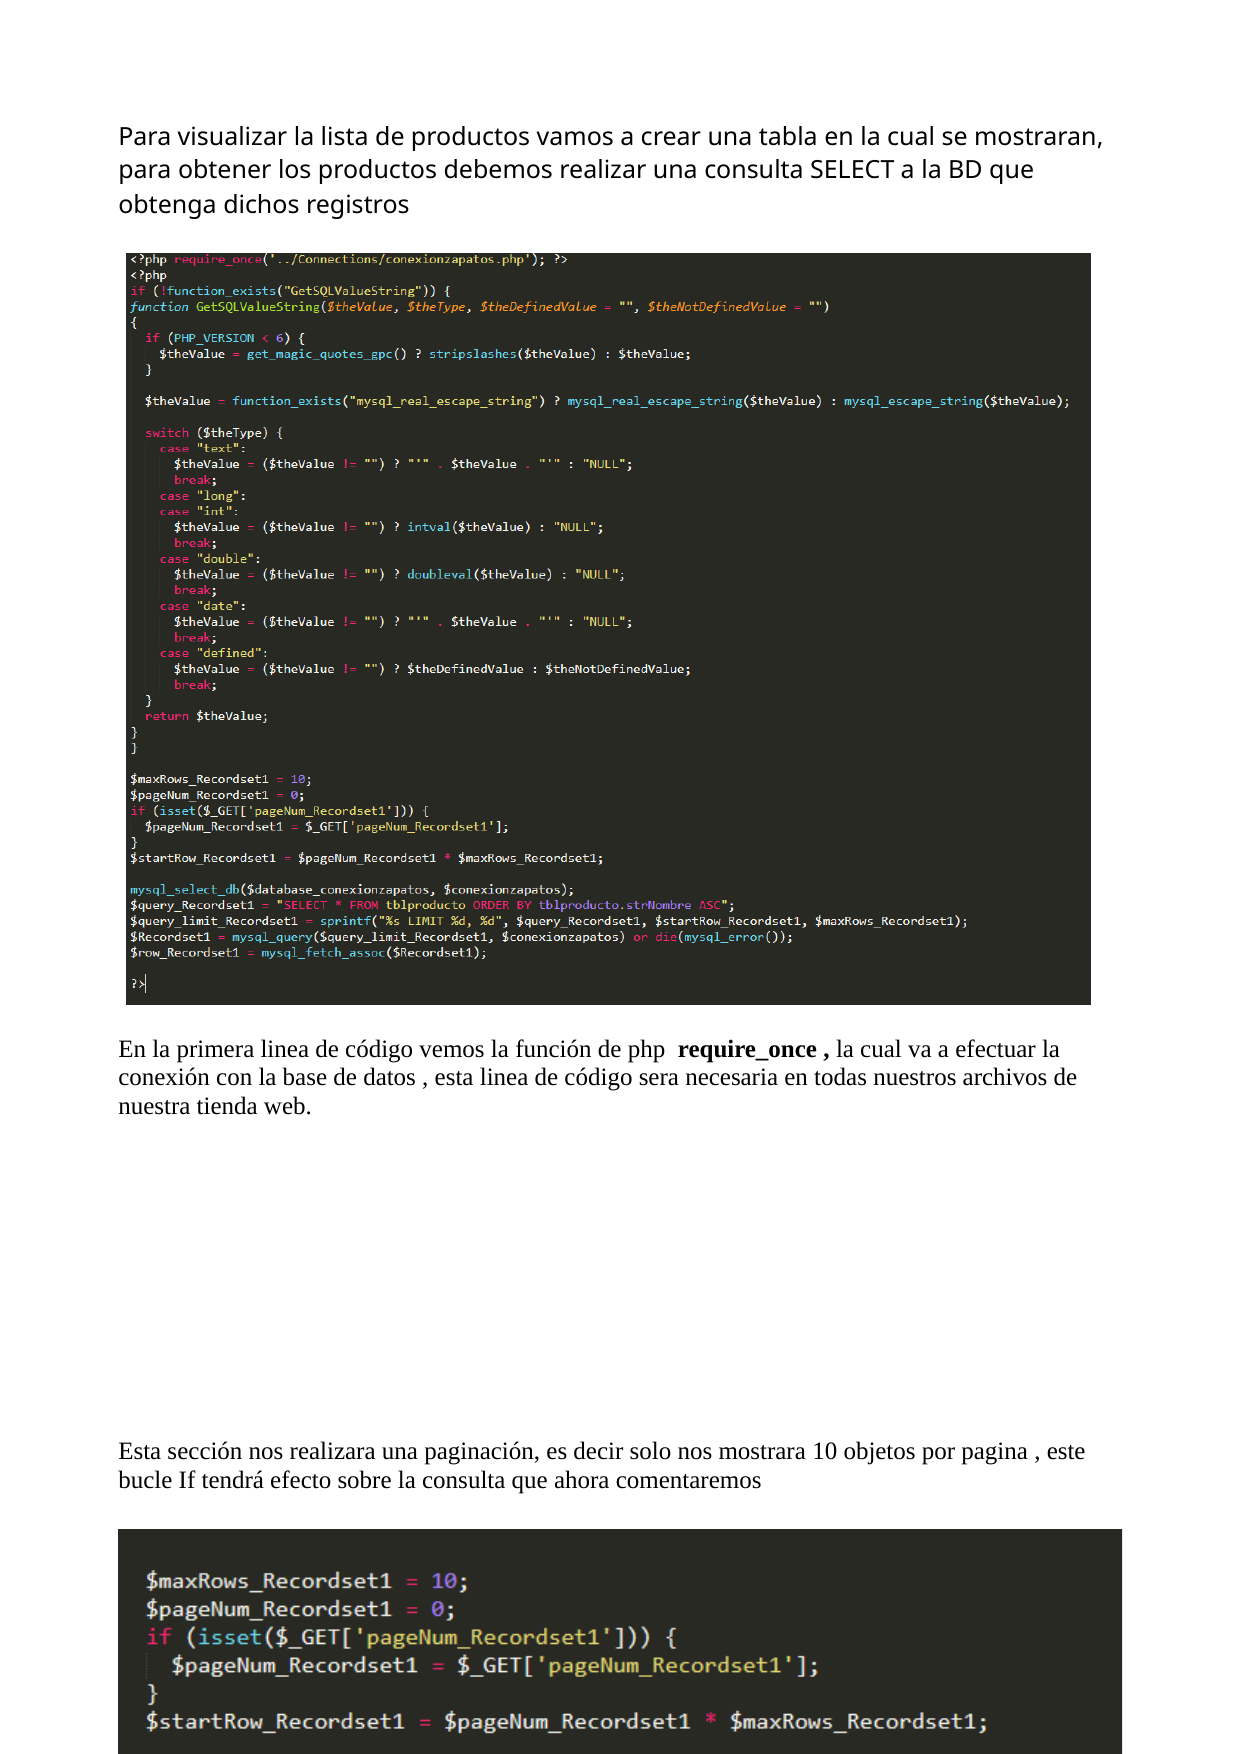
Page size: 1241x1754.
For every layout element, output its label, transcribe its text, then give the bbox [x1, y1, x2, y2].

picture [126, 253, 1091, 1005]
text En la primera linea de código vemos la función de php require_once , la cual va a efectuar la conexión con la base de datos , esta linea de código sera necesaria en todas nuestros archivos de nuestra tienda web. [118, 1034, 1122, 1120]
text Para visualizar la lista de productos vamos a crear una tabla en la cual se mostraran, para obtener los productos debemos realizar una consulta SELECT a la BD que obtenga dichos registros [118, 118, 1122, 220]
picture [118, 1529, 1123, 1754]
text Esta sección nos realizara una paginación, es decir solo nos mostrara 10 objetos por pagina , este bucle If tendrá efecto sobre la consulta que ahora comentaremos [118, 1436, 1122, 1494]
